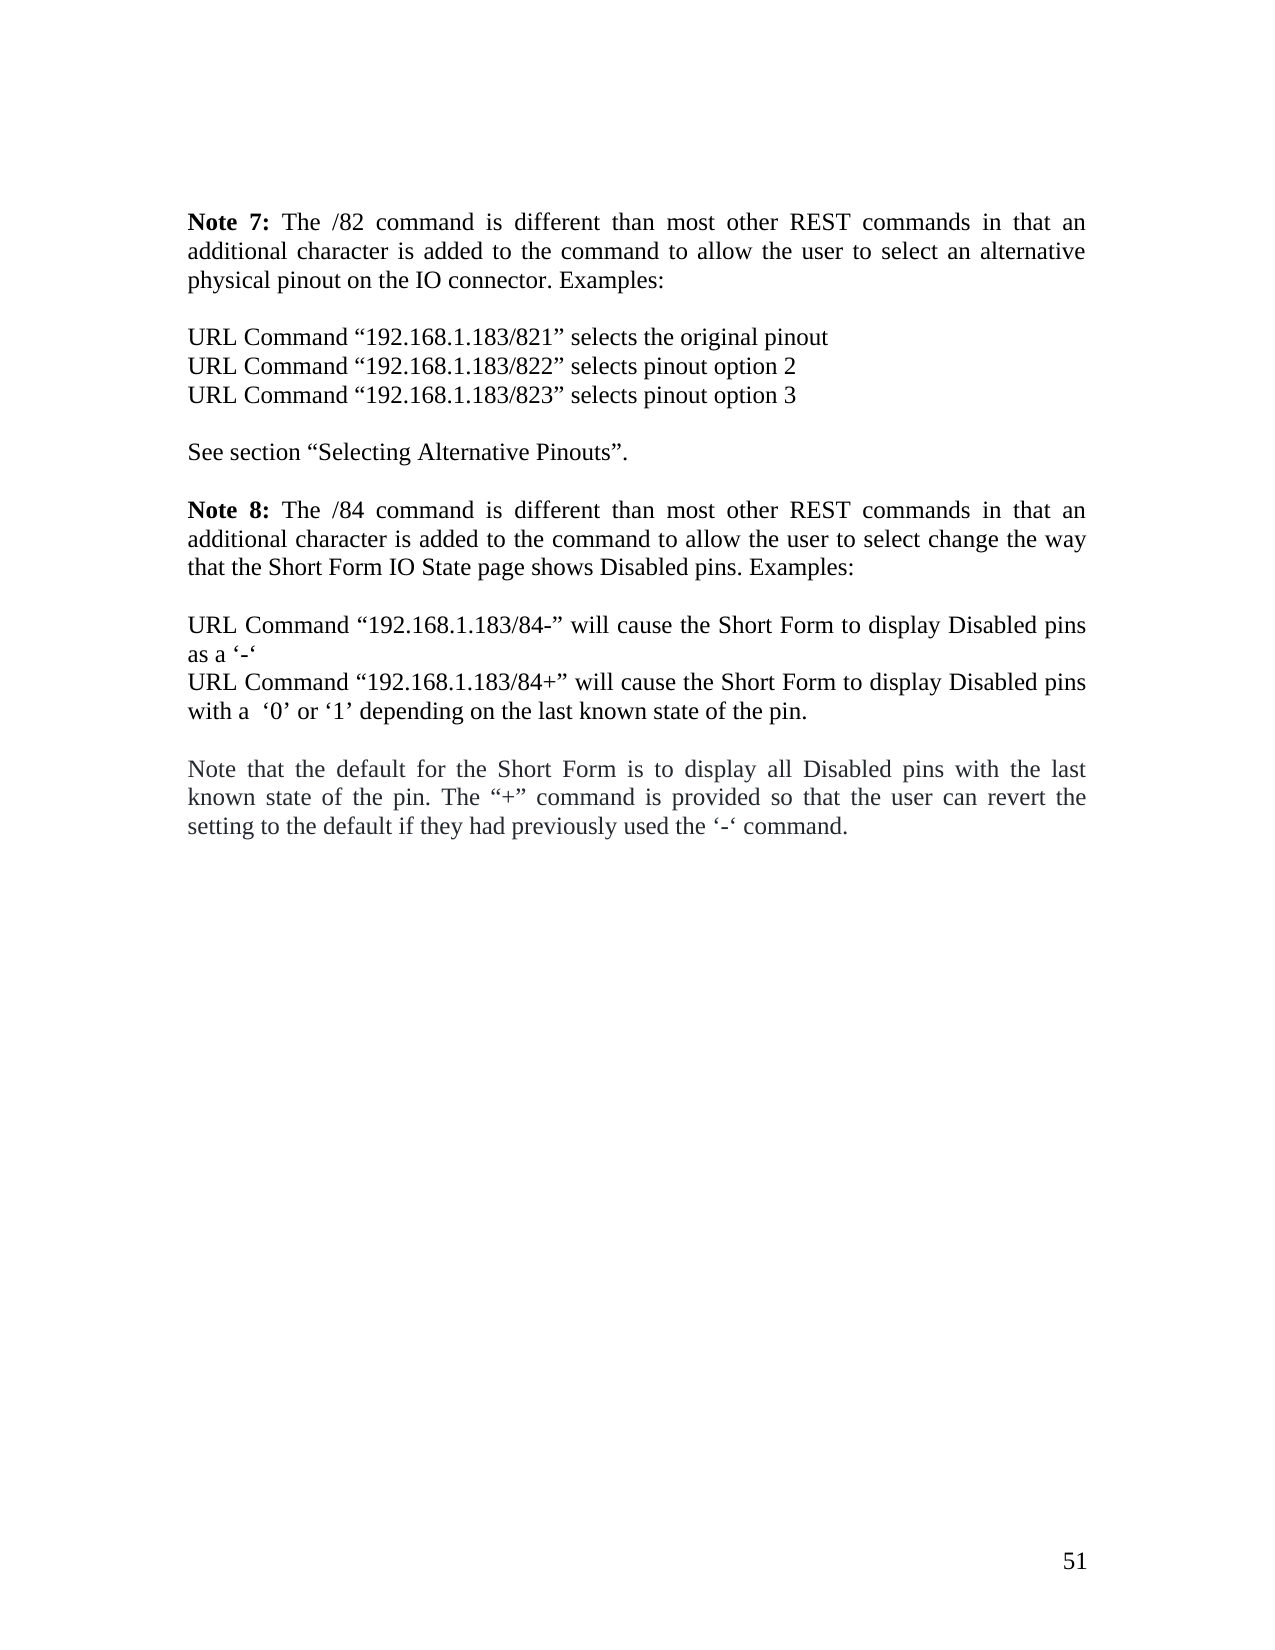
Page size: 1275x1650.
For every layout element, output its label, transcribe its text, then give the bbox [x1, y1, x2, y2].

text URL Command “192.168.1.183/822” selects pinout option 2 [187, 351, 1087, 380]
text See section “Selecting Alternative Pinouts”. [187, 437, 1087, 466]
text URL Command “192.168.1.183/84+” will cause the Short Form to display Disabled pins with a ‘0’ or ‘1’ depending on the last known state of the pin. [187, 667, 1087, 725]
text Note 7: The /82 command is different than most other REST commands in that an additional character is added to the command to allow the user to select an alternative physical pinout on the IO connector. Examples: [187, 179, 1087, 294]
text Note 8: The /84 command is different than most other REST commands in that an additional character is added to the command to allow the user to select change the way that the Short Form IO State page shows Disabled pins. Examples: [187, 466, 1087, 581]
text URL Command “192.168.1.183/84-” will cause the Short Form to display Disabled pins as a ‘-‘ [187, 610, 1087, 667]
text Note that the default for the Short Form is to display all Disabled pins with the last known state of the pin. The “+” command is provided so that the user can revert the setting to the default if they had previously used the ‘-‘ command. [187, 754, 1087, 840]
text URL Command “192.168.1.183/823” selects pinout option 3 [187, 380, 1087, 409]
text URL Command “192.168.1.183/821” selects the original pinout [187, 322, 1087, 351]
